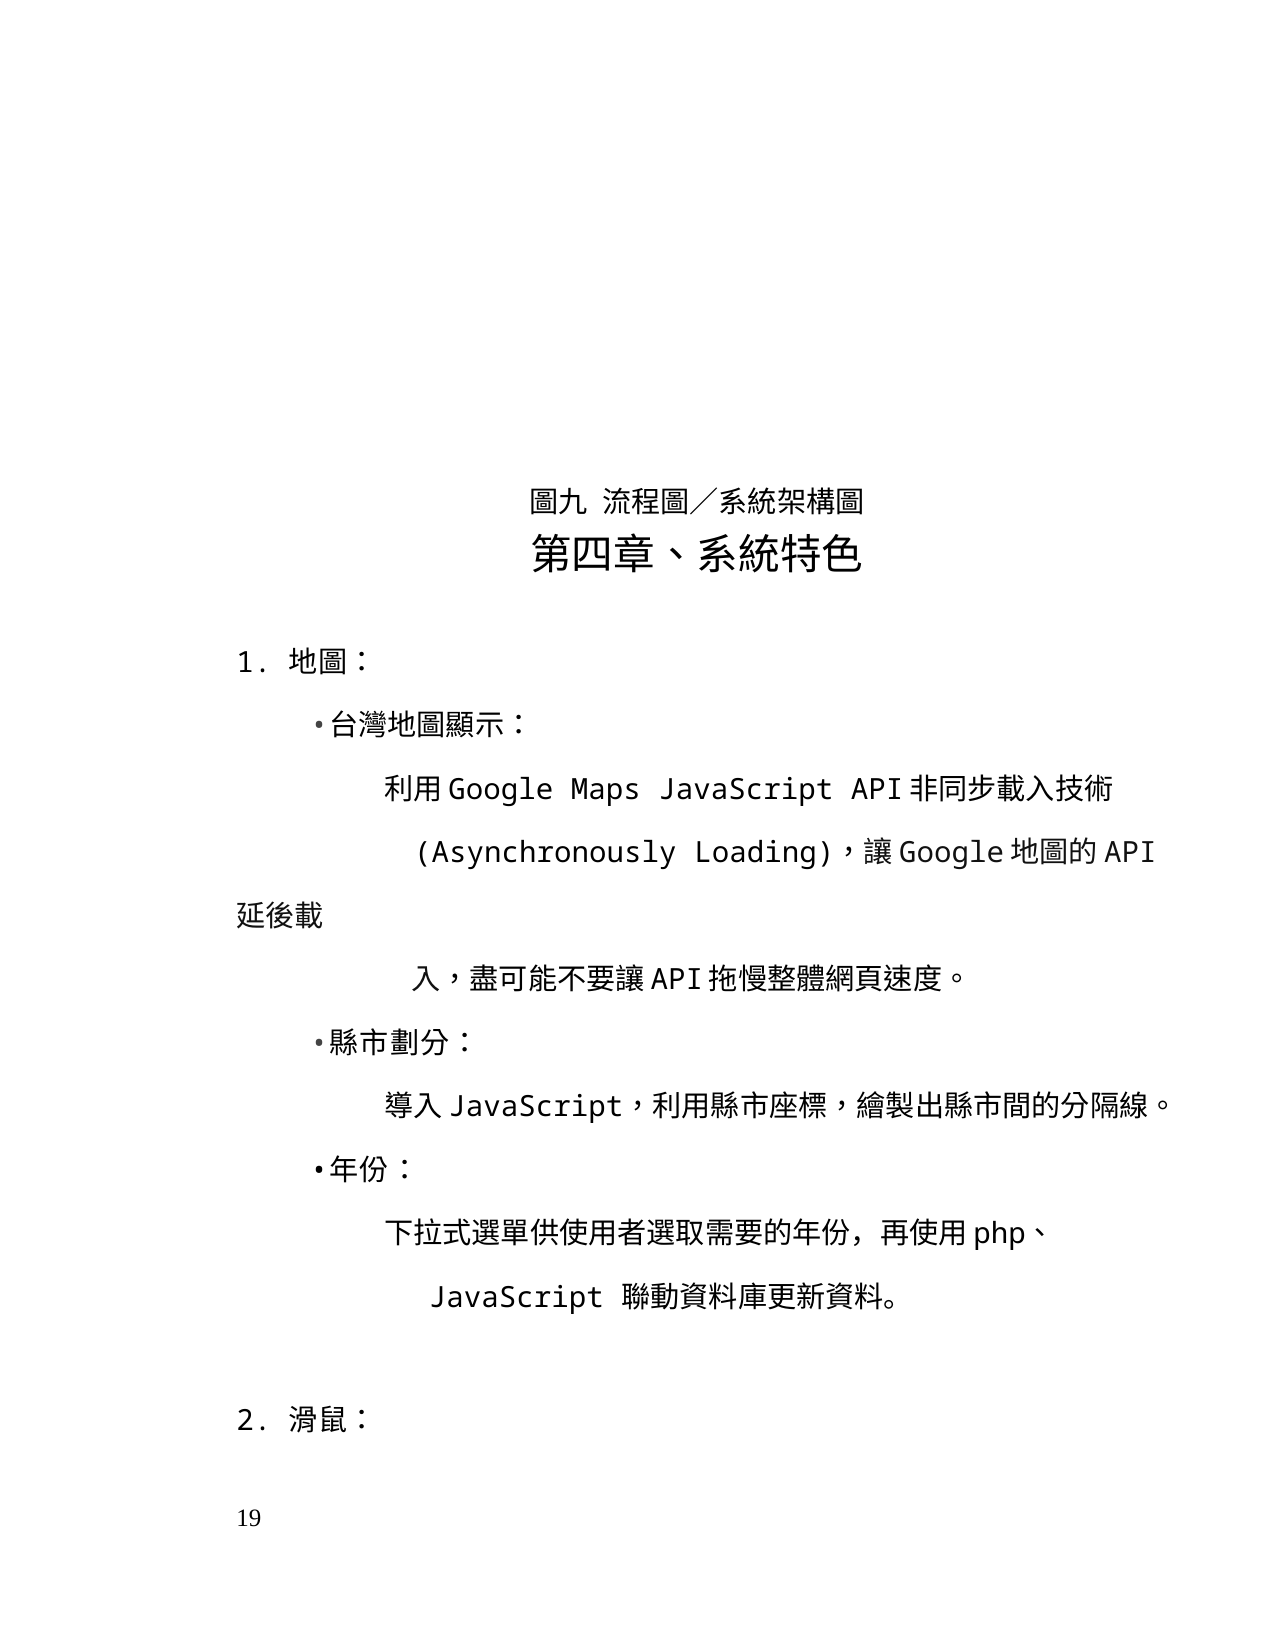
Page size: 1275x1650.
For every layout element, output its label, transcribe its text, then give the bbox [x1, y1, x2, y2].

text JavaScript 聯動資料庫更新資料。 [236, 1274, 1157, 1316]
text 利用Google Maps JavaScript API非同步載入技術 [236, 765, 1157, 808]
text 下拉式選單供使用者選取需要的年份，再使用php、 [236, 1210, 1157, 1252]
text •台灣地圖顯示： [236, 702, 1157, 744]
text •縣市劃分： [236, 1019, 1157, 1062]
text 入，盡可能不要讓API拖慢整體網頁速度。 [236, 956, 1157, 998]
text 導入JavaScript，利用縣市座標，繪製出縣市間的分隔線。 [236, 1083, 1157, 1125]
text (Asynchronously Loading)，讓Google地圖的API延後載 [236, 829, 1157, 935]
text 第四章、系統特色 [236, 521, 1157, 582]
text 圖九 流程圖／系統架構圖 [236, 479, 1157, 521]
text •年份： [236, 1147, 1157, 1189]
text 2. 滑鼠： [236, 1397, 1157, 1439]
text 1. 地圖： [236, 638, 1157, 681]
